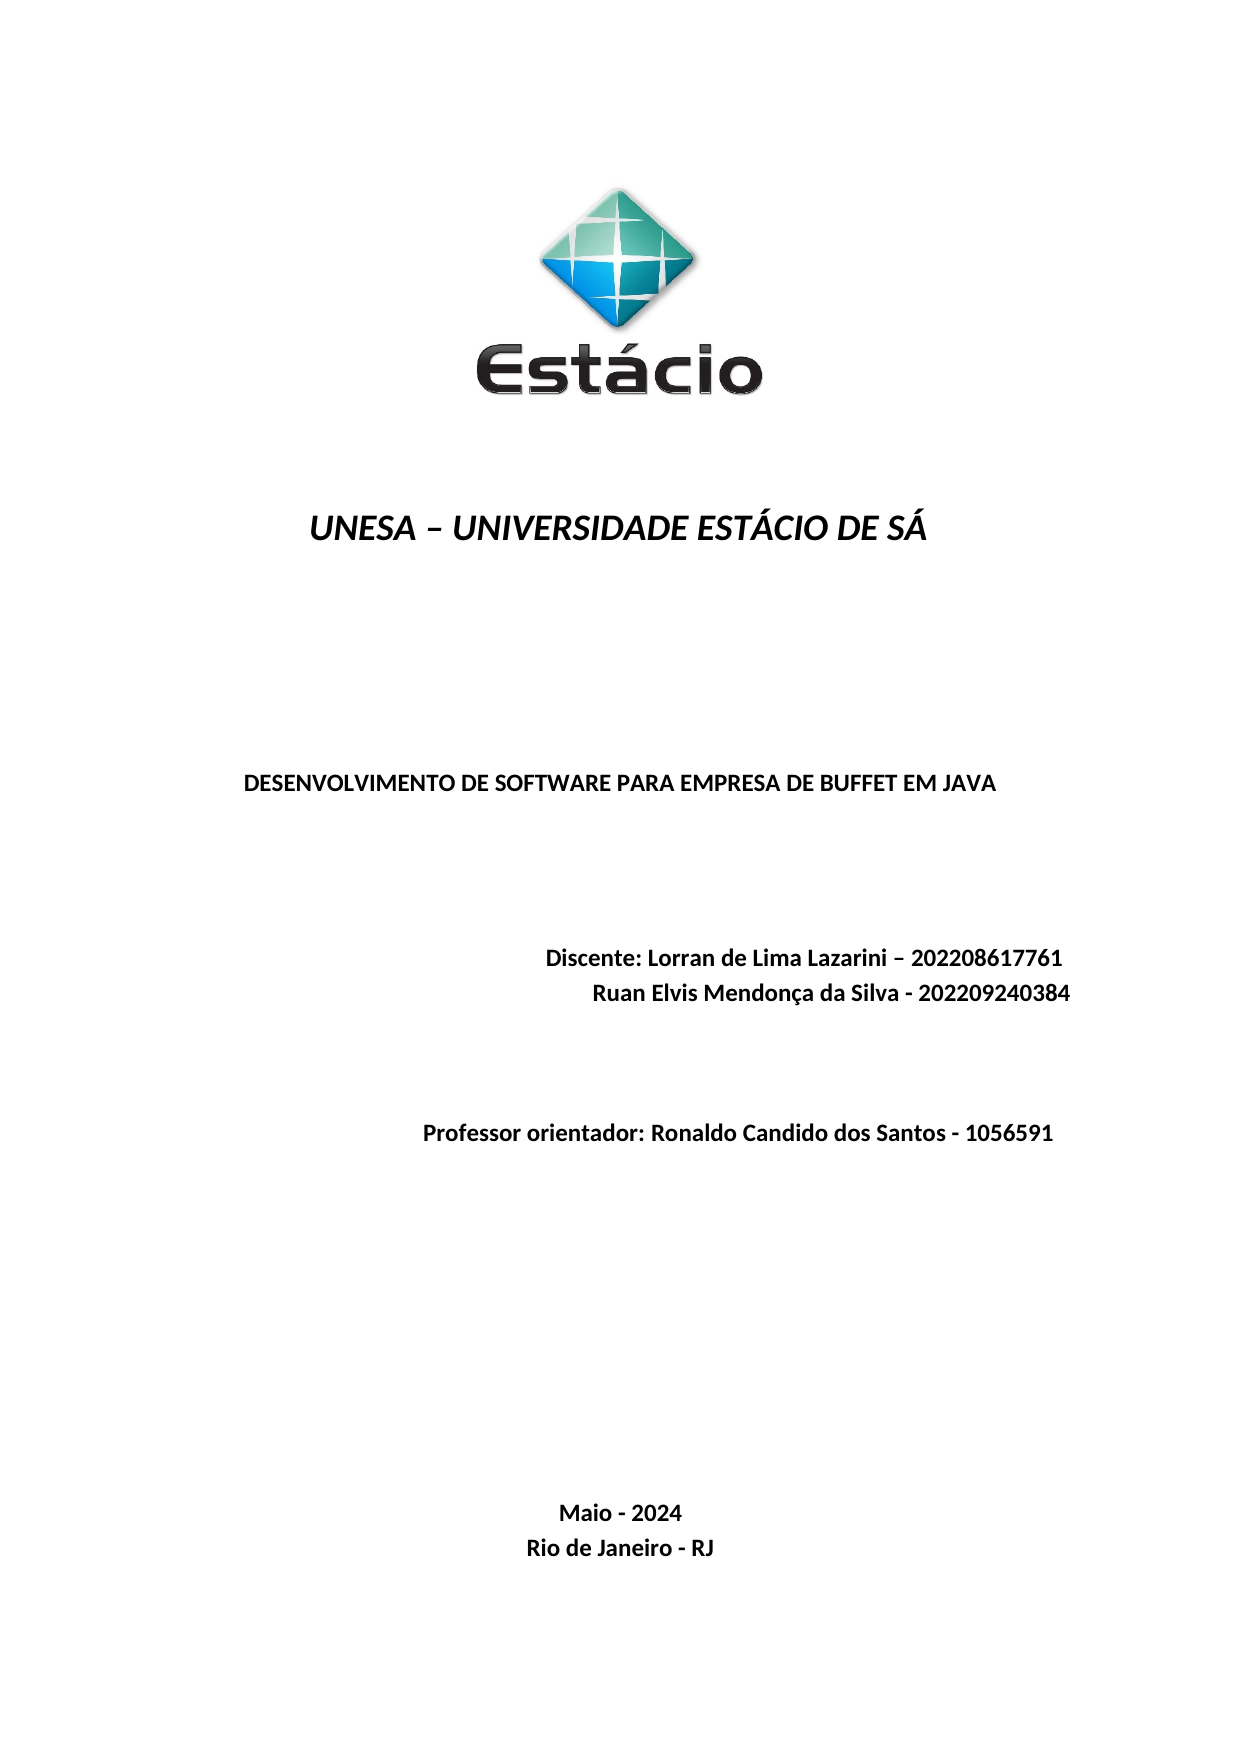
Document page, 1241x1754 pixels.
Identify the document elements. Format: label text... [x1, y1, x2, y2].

text Ruan Elvis Mendonça da Silva - 202209240384 [150, 977, 1090, 1008]
text DESENVOLVIMENTO DE SOFTWARE PARA EMPRESA DE BUFFET EM JAVA [150, 767, 1090, 798]
text Discente: Lorran de Lima Lazarini – 202208617761 [445, 942, 1090, 973]
text Rio de Janeiro - RJ [150, 1533, 1090, 1563]
text UNESA – UNIVERSIDADE ESTÁCIO DE SÁ [150, 504, 1090, 550]
text Maio - 2024 [150, 1498, 1090, 1528]
text Professor orientador: Ronaldo Candido dos Santos - 1056591 [150, 1117, 1090, 1148]
